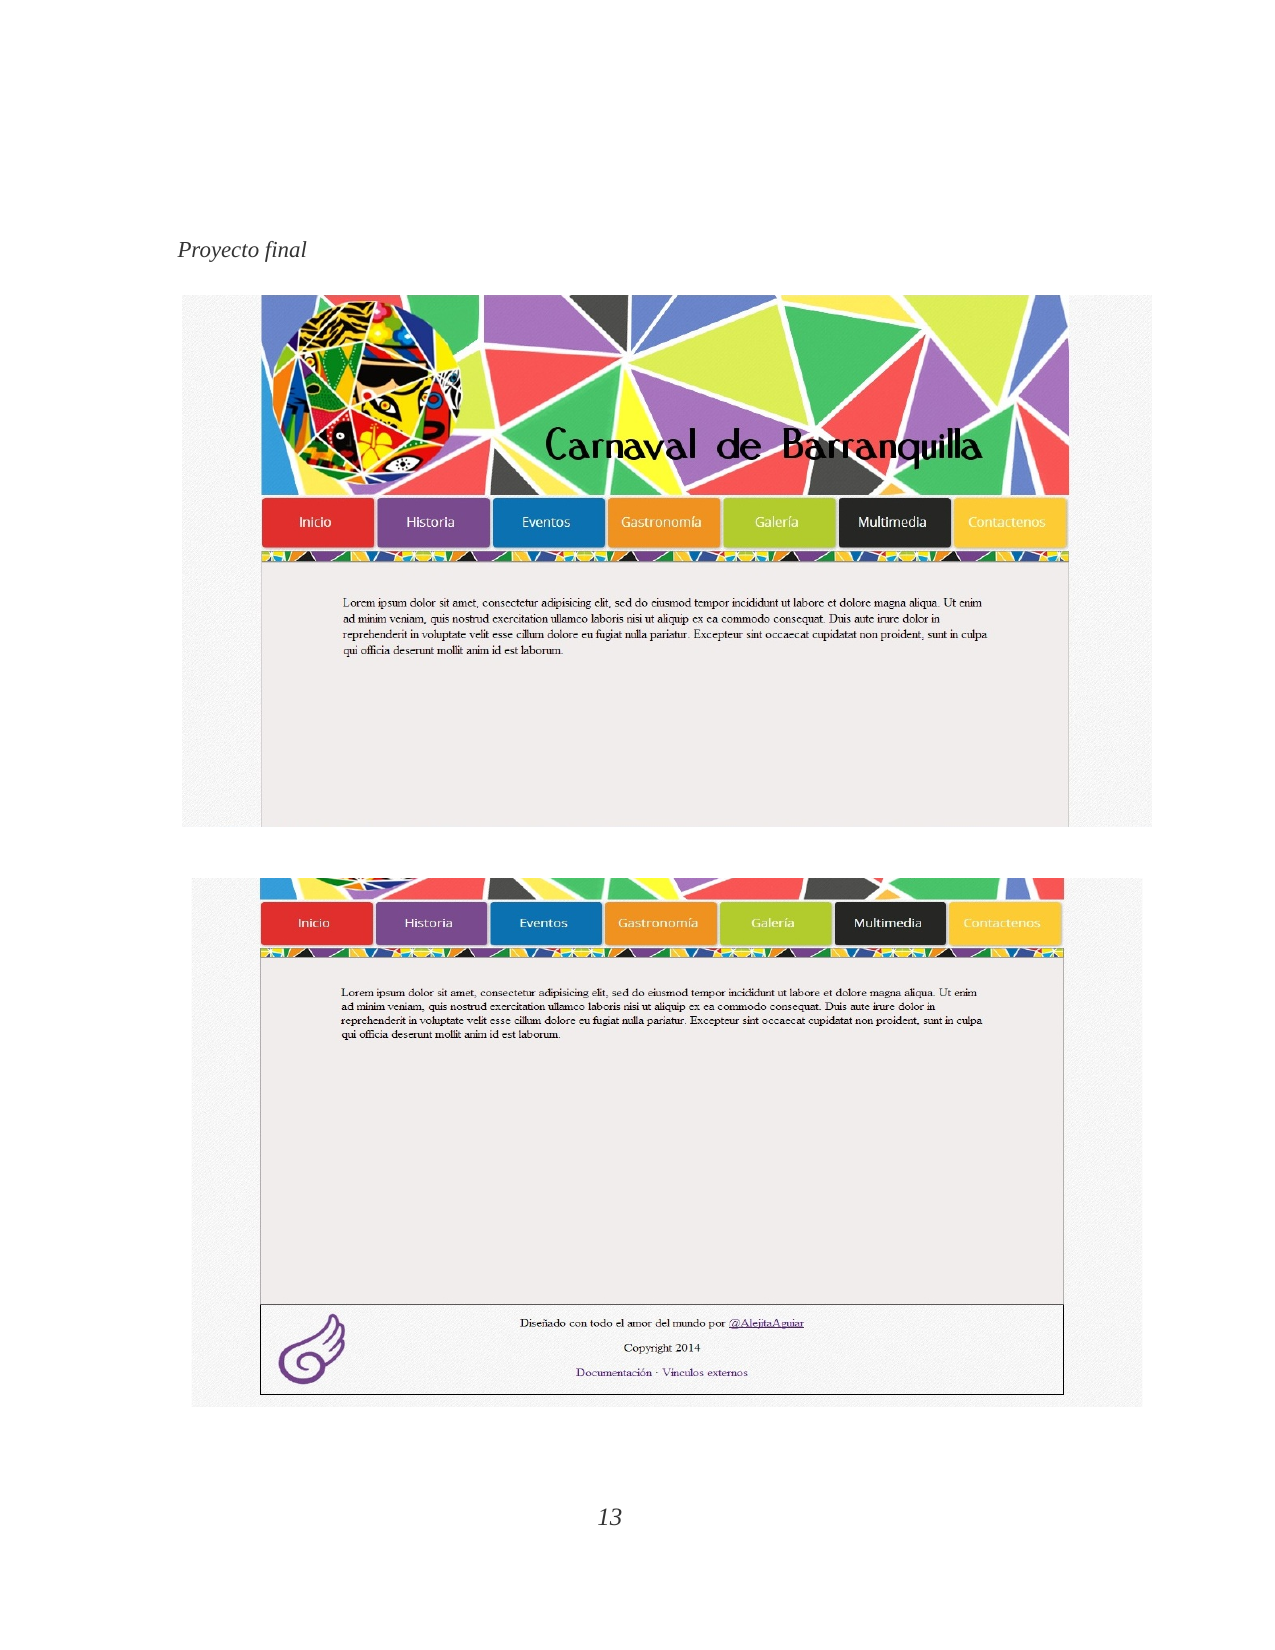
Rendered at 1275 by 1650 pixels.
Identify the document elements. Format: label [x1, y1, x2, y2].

picture [182, 295, 1152, 827]
picture [191, 878, 1143, 1407]
